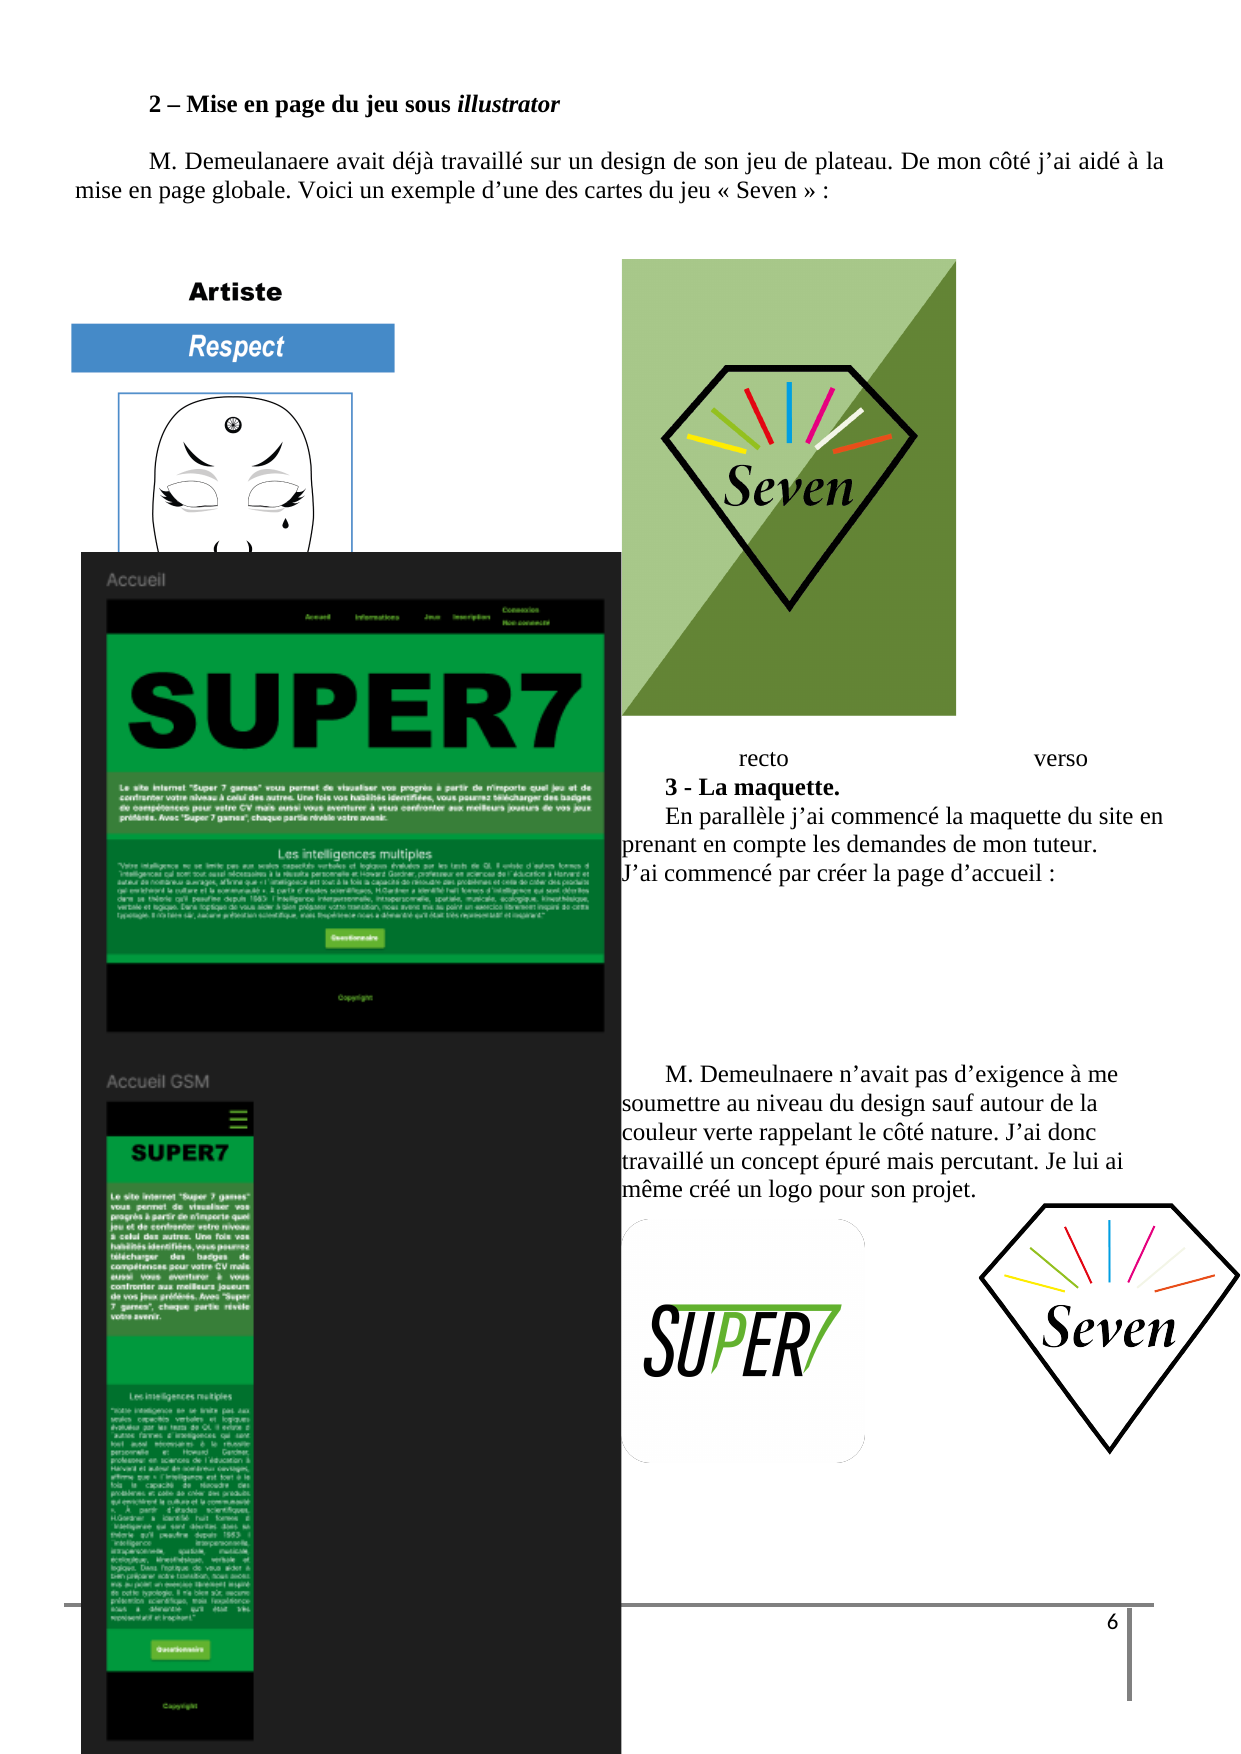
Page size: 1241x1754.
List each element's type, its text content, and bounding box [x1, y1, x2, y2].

text 2 – Mise en page du jeu sous illustrator [75, 89, 1165, 117]
text 3 - La maquette. [622, 772, 1165, 801]
text M. Demeulanaere avait déjà travaillé sur un design de son jeu de plateau. De mon côté j’ai aidé à la mise en page globale. Voici un exemple d’une des cartes du jeu « Seven » : [75, 146, 1165, 204]
text En parallèle j’ai commencé la maquette du site en prenant en compte les demandes de mon tuteur. [622, 801, 1165, 858]
text recto verso [622, 743, 1165, 772]
text J’ai commencé par créer la page d’accueil : [622, 858, 1165, 887]
text M. Demeulnaere n’avait pas d’exigence à me soumettre au niveau du design sauf autour de la couleur verte rappelant le côté nature. J’ai donc travaillé un concept épuré mais percutant. Je lui ai même créé un logo pour son projet. [622, 1059, 1165, 1203]
picture [978, 1203, 1241, 1455]
picture [71, 221, 957, 1754]
